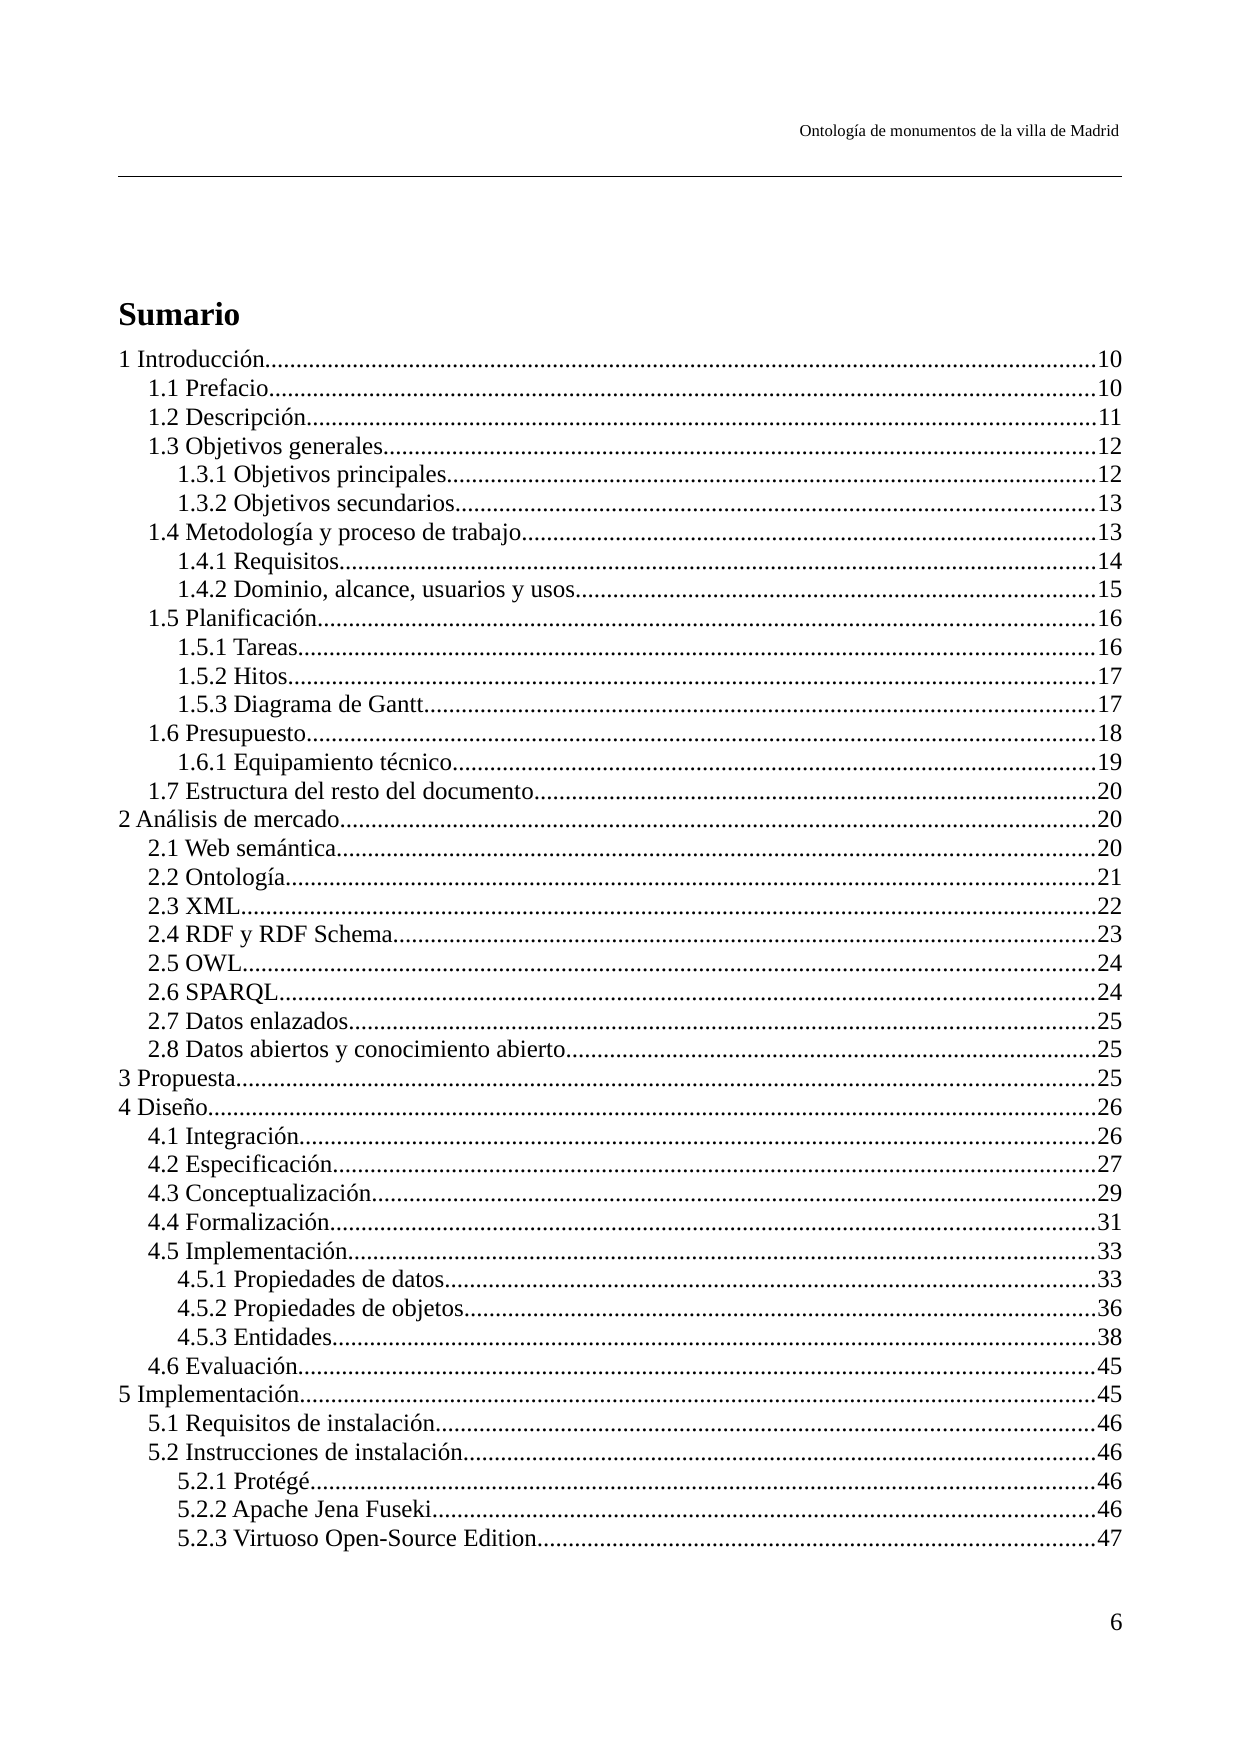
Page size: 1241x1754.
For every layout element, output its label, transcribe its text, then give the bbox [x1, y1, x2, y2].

text 2.8 Datos abiertos y conocimiento abierto 25 [148, 1034, 1122, 1063]
text 2.3 XML 22 [148, 891, 1122, 919]
text 4.5 Implementación 33 [148, 1236, 1122, 1264]
text 1.2 Descripción 11 [148, 402, 1122, 431]
text 5 Implementación 45 [118, 1379, 1122, 1408]
text 1.3.1 Objetivos principales 12 [177, 459, 1122, 488]
text 1 Introducción 10 [118, 344, 1122, 373]
text 4.5.1 Propiedades de datos 33 [177, 1264, 1122, 1293]
text 1.5.3 Diagrama de Gantt 17 [177, 689, 1122, 718]
text 4.5.2 Propiedades de objetos 36 [177, 1293, 1122, 1322]
text 5.2.3 Virtuoso Open-Source Edition 47 [177, 1523, 1122, 1552]
subtitle Sumario [118, 294, 1122, 332]
text 5.2 Instrucciones de instalación 46 [148, 1437, 1122, 1466]
text 4.6 Evaluación 45 [148, 1351, 1122, 1379]
text 1.5 Planificación 16 [148, 603, 1122, 632]
text 2 Análisis de mercado 20 [118, 804, 1122, 833]
text 1.6 Presupuesto 18 [148, 718, 1122, 747]
text 1.6.1 Equipamiento técnico 19 [177, 747, 1122, 776]
text 4 Diseño 26 [118, 1092, 1122, 1121]
text 2.7 Datos enlazados 25 [148, 1006, 1122, 1034]
text 5.1 Requisitos de instalación 46 [148, 1408, 1122, 1437]
text 4.5.3 Entidades 38 [177, 1322, 1122, 1351]
text 5.2.1 Protégé 46 [177, 1466, 1122, 1494]
text 4.3 Conceptualización 29 [148, 1178, 1122, 1207]
text 3 Propuesta 25 [118, 1063, 1122, 1092]
text 1.5.2 Hitos 17 [177, 661, 1122, 689]
text 4.4 Formalización 31 [148, 1207, 1122, 1236]
text 1.3.2 Objetivos secundarios 13 [177, 488, 1122, 517]
text 2.5 OWL 24 [148, 948, 1122, 977]
text 1.1 Prefacio 10 [148, 373, 1122, 402]
text 4.2 Especificación 27 [148, 1149, 1122, 1178]
text 4.1 Integración 26 [148, 1121, 1122, 1149]
text 5.2.2 Apache Jena Fuseki 46 [177, 1494, 1122, 1523]
text 1.4.1 Requisitos 14 [177, 546, 1122, 574]
text 1.4 Metodología y proceso de trabajo 13 [148, 517, 1122, 546]
text 2.6 SPARQL 24 [148, 977, 1122, 1006]
text 1.7 Estructura del resto del documento 20 [148, 776, 1122, 804]
text 2.1 Web semántica 20 [148, 833, 1122, 862]
text 1.4.2 Dominio, alcance, usuarios y usos 15 [177, 574, 1122, 603]
text 2.4 RDF y RDF Schema 23 [148, 919, 1122, 948]
text 1.3 Objetivos generales 12 [148, 431, 1122, 459]
text 1.5.1 Tareas 16 [177, 632, 1122, 661]
text 2.2 Ontología 21 [148, 862, 1122, 891]
